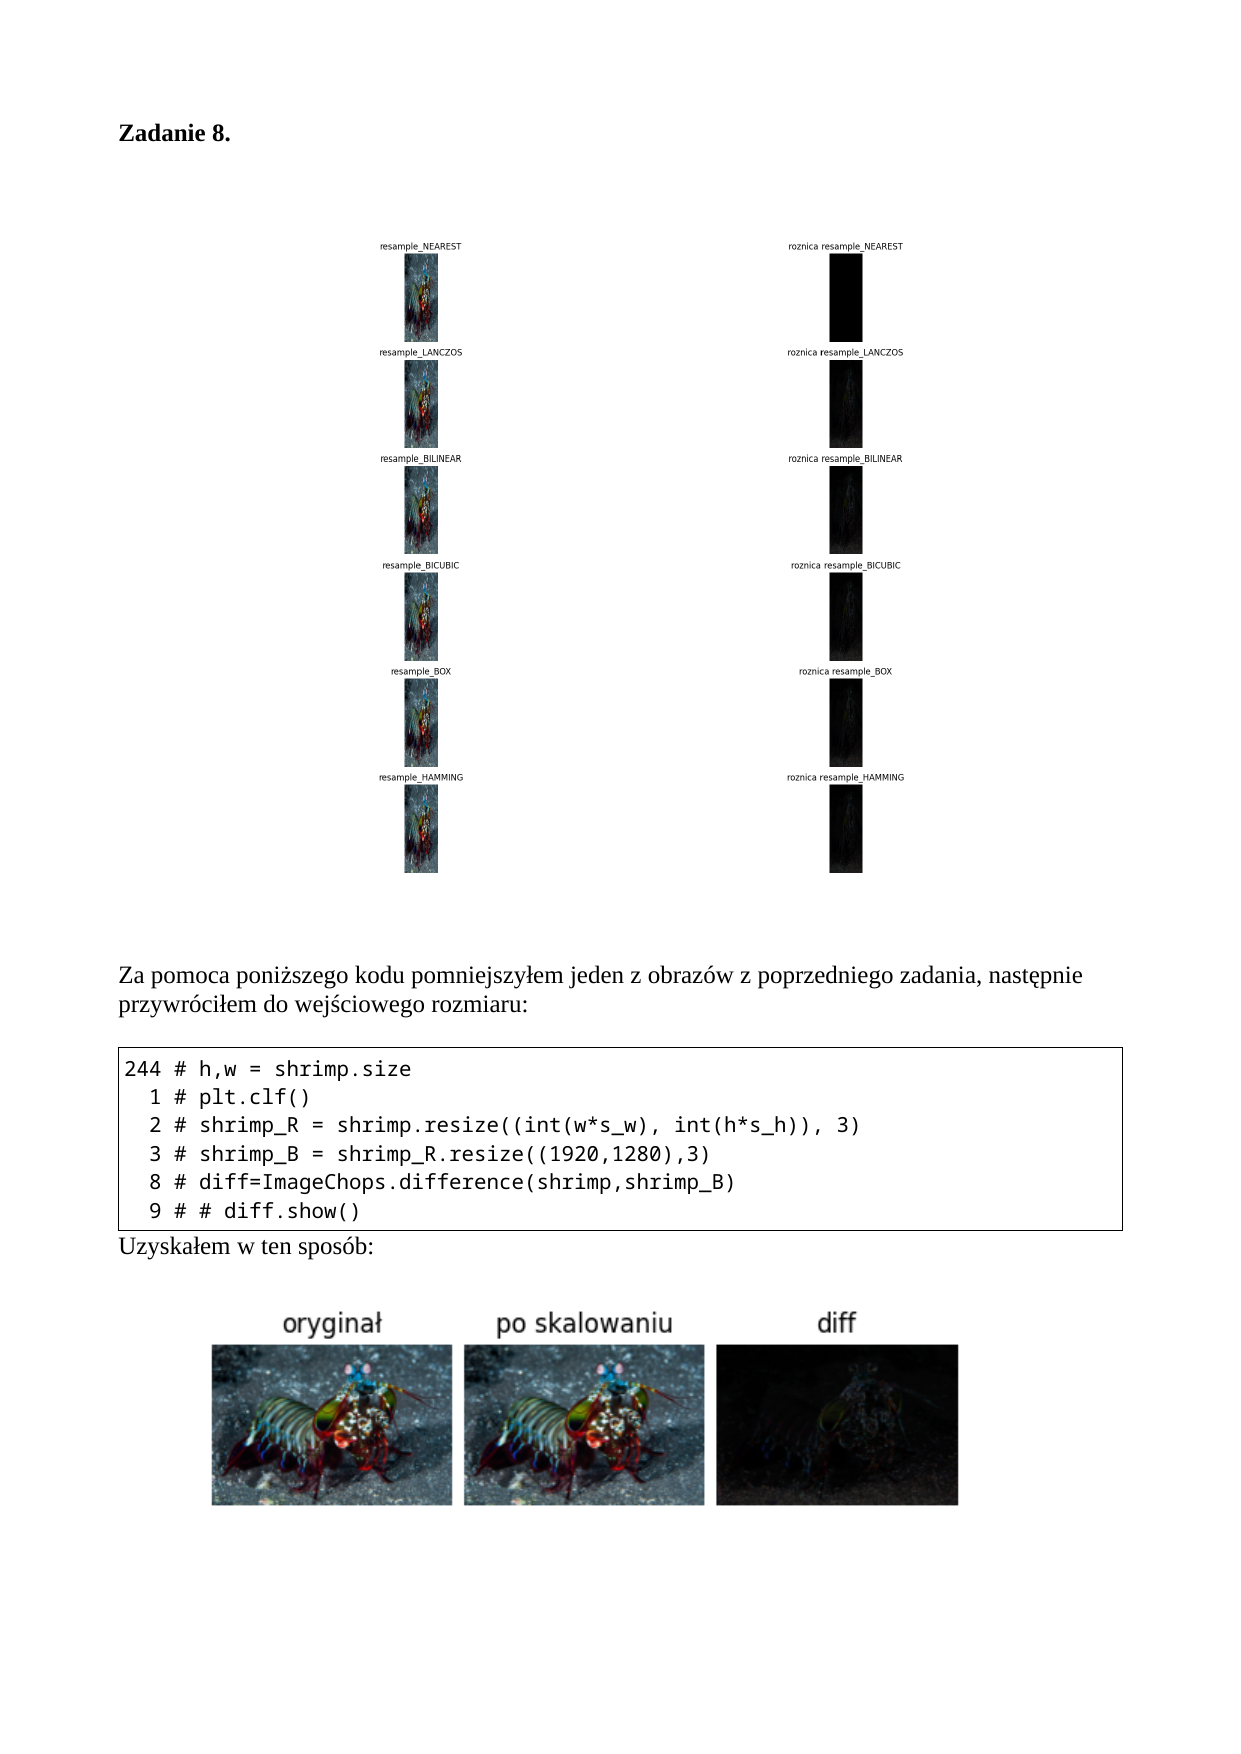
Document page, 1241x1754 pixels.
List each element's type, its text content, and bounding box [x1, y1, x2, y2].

picture [118, 157, 1123, 961]
text [118, 147, 1122, 157]
text Zadanie 8. [118, 118, 1122, 147]
text Za pomoca poniższego kodu pomniejszyłem jeden z obrazów z poprzedniego zadania, następnie przywróciłem do wejściowego rozmiaru: [118, 961, 1122, 1047]
text Uzyskałem w ten sposób: [118, 1231, 1122, 1594]
picture [140, 1277, 1005, 1566]
table_header 244 # h,w = shrimp.size 1 # plt.clf() 2 # shrimp_R = shrimp.resize((int(w*s_w), int(h*s_h)), 3) 3 # shrimp_B = shrimp_R.resize((1920,1280),3) 8 # diff=ImageChops.difference(shrimp,shrimp_B) 9 # # diff.show() [119, 1048, 1122, 1230]
